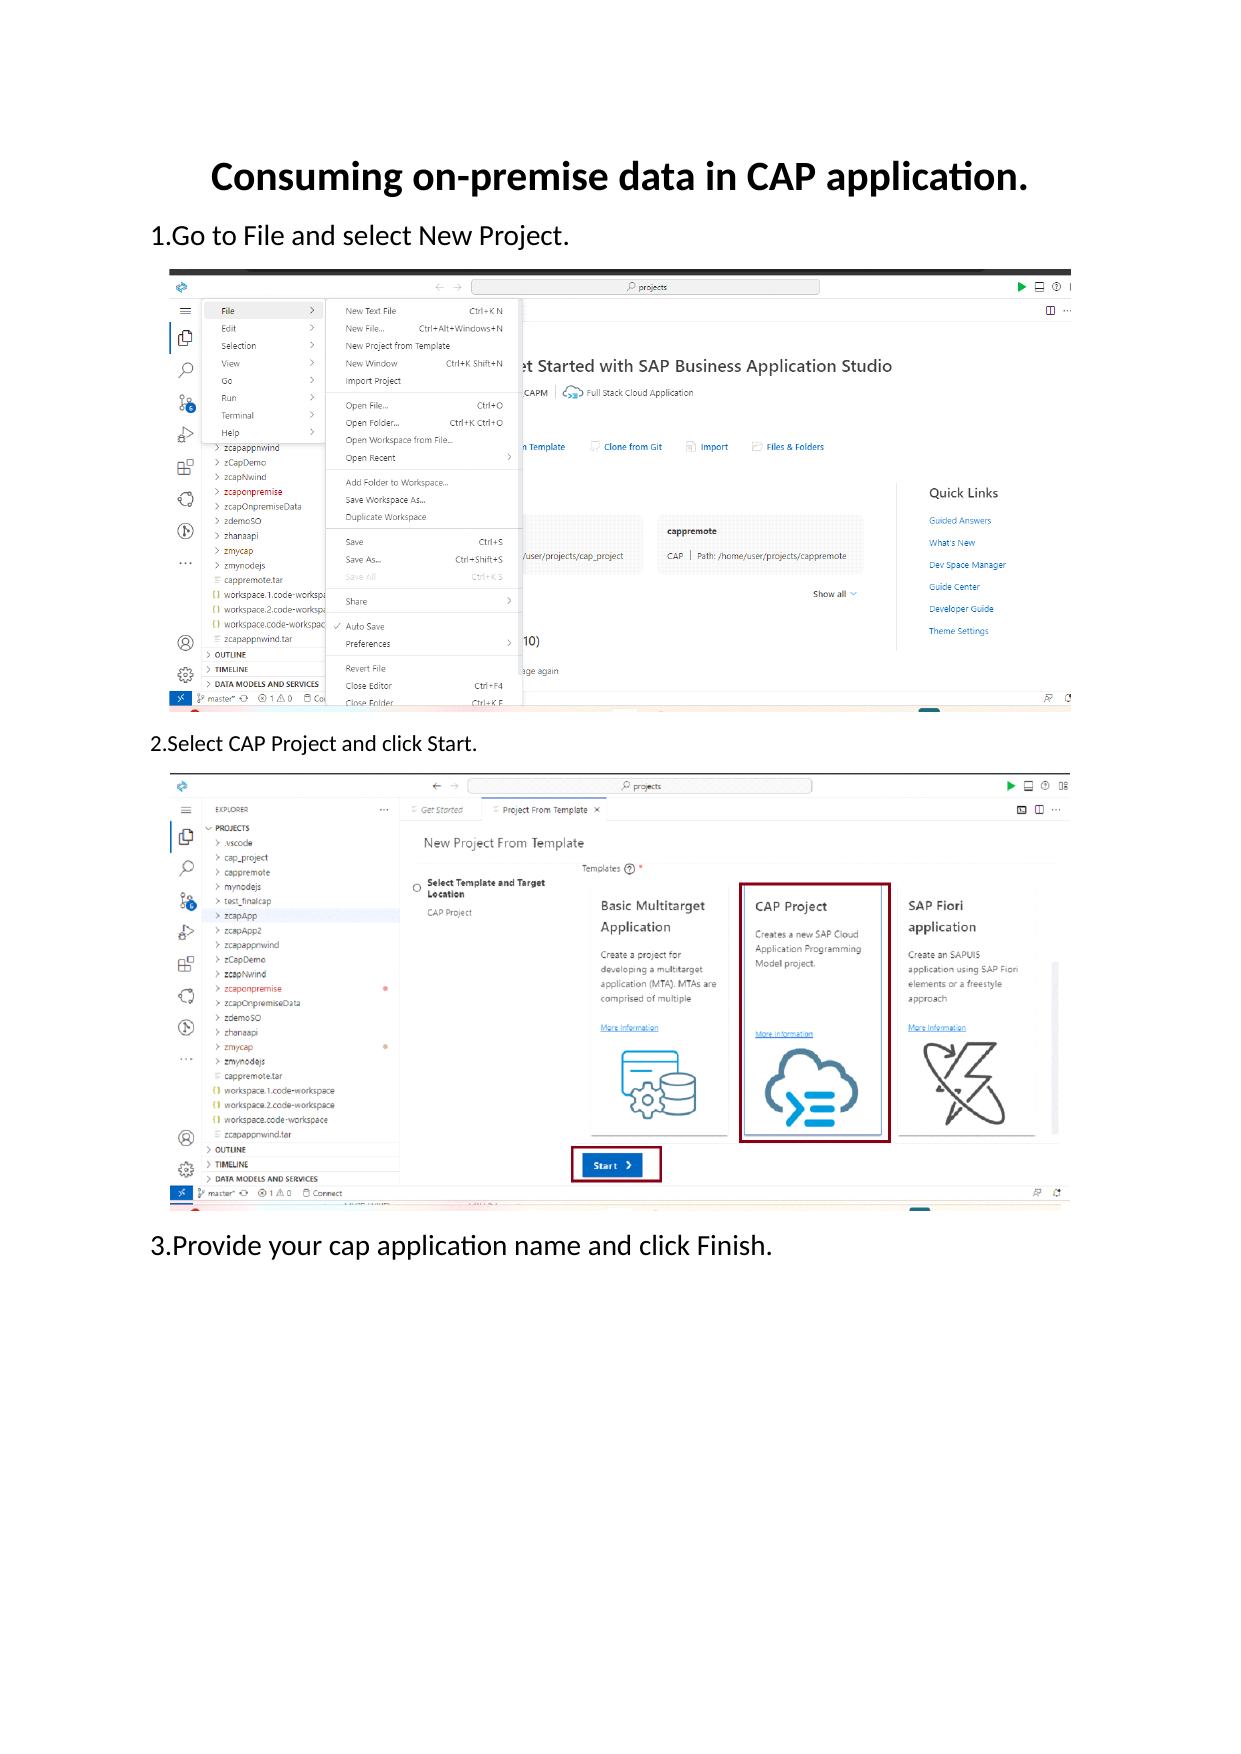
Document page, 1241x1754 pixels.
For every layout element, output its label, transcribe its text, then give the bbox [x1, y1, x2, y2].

text 1.Go to File and select New Project. [150, 217, 1090, 253]
text 3.Provide your cap application name and click Finish. [150, 1227, 1090, 1263]
text 2.Select CAP Project and click Start. [150, 729, 1090, 757]
text Consuming on-premise data in CAP application. [150, 150, 1090, 201]
